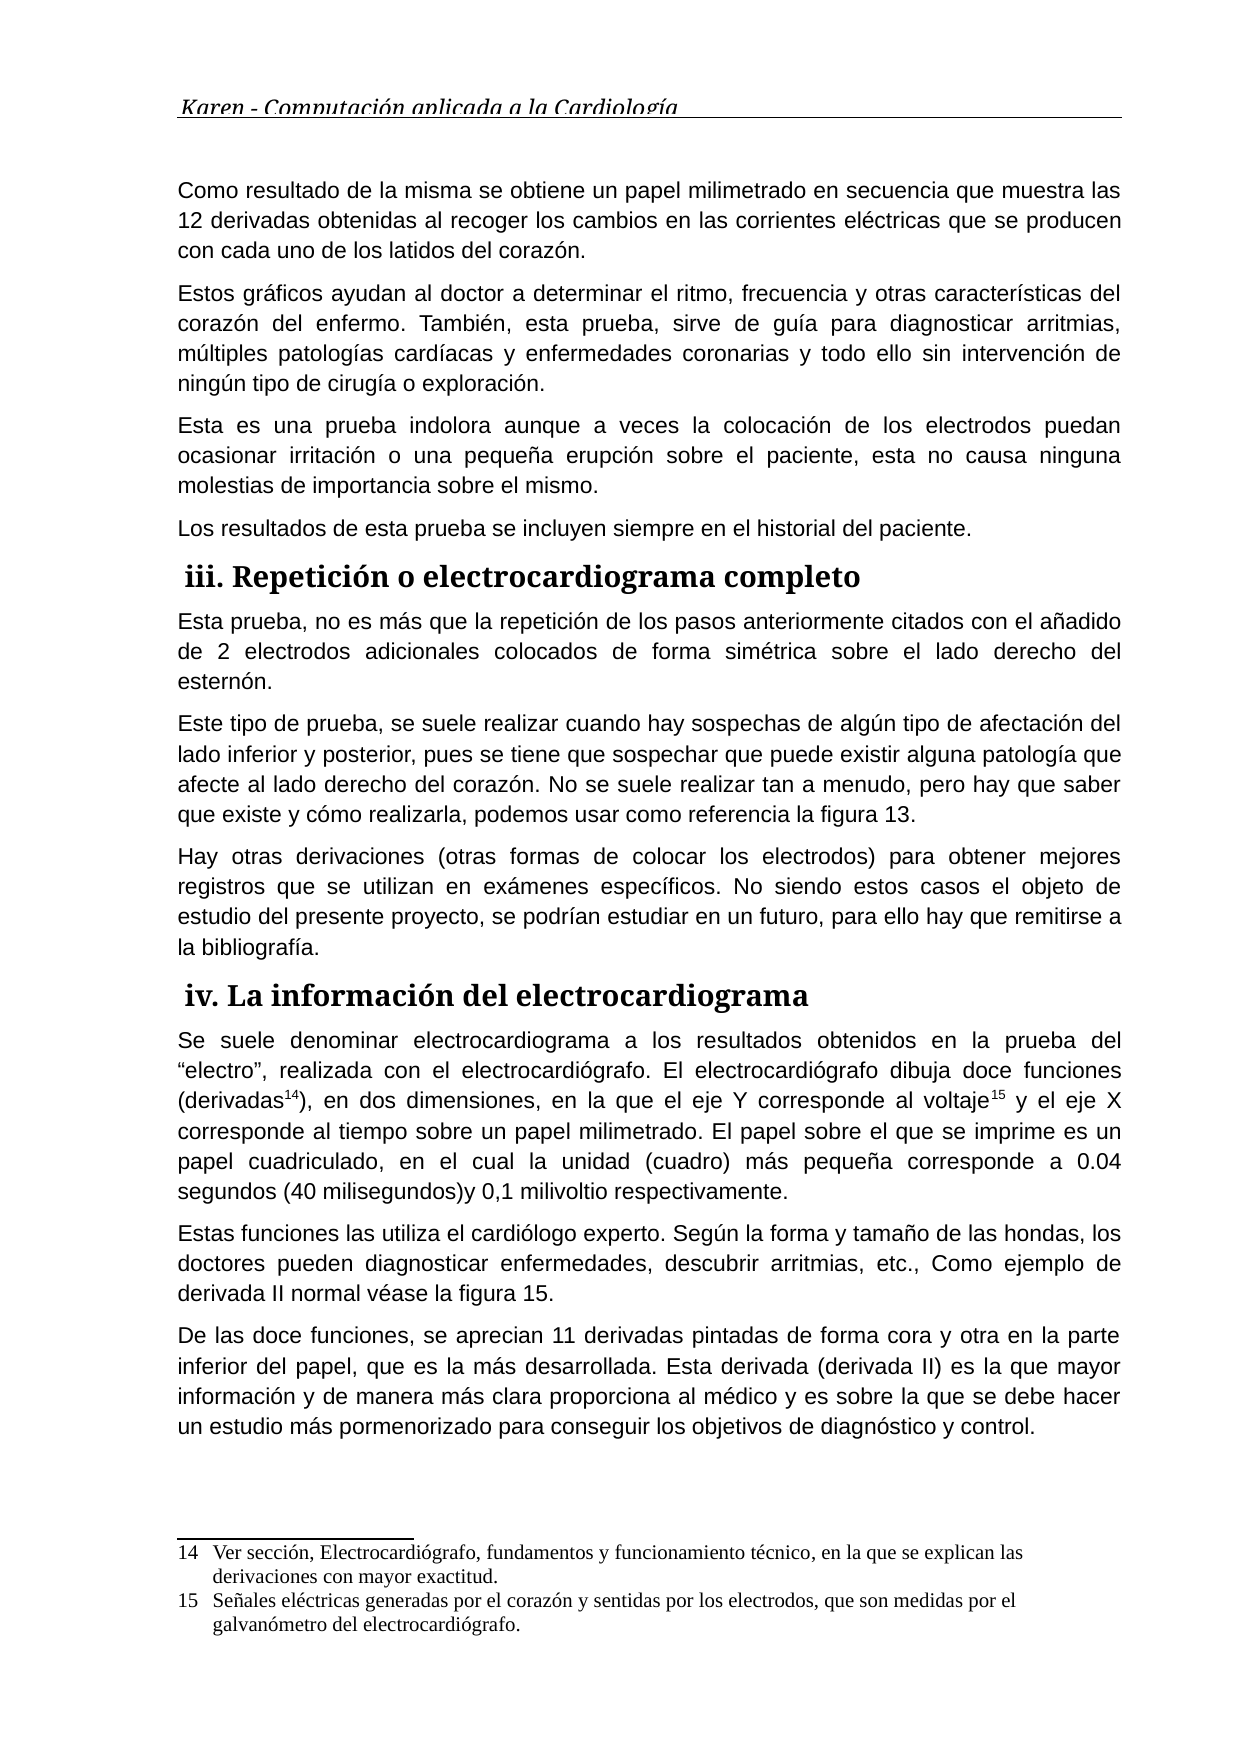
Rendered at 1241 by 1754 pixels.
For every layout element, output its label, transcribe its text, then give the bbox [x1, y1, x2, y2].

list Ver sección, Electrocardiógrafo, fundamentos y funcionamiento técnico, en la que se explican las derivaciones con mayor exactitud. [177, 1539, 1122, 1588]
list Estas funciones las utiliza el cardiólogo experto. Según la forma y tamaño de las hondas, los doctores pueden diagnosticar enfermedades, descubrir arritmias, etc., Como ejemplo de derivada II normal véase la figura 15. [177, 1220, 1122, 1307]
text Esta prueba, no es más que la repetición de los pasos anteriormente citados con el añadido de 2 electrodos adicionales colocados de forma simétrica sobre el lado derecho del esternón. [177, 608, 1122, 695]
text Hay otras derivaciones (otras formas de colocar los electrodos) para obtener mejores registros que se utilizan en exámenes específicos. No siendo estos casos el objeto de estudio del presente proyecto, se podrían estudiar en un futuro, para ello hay que remitirse a la bibliografía. [177, 843, 1122, 960]
text Los resultados de esta prueba se incluyen siempre en el historial del paciente. [177, 514, 1122, 541]
text Estos gráficos ayudan al doctor a determinar el ritmo, frecuencia y otras características del corazón del enfermo. También, esta prueba, sirve de guía para diagnosticar arritmias, múltiples patologías cardíacas y enfermedades coronarias y todo ello sin intervención de ningún tipo de cirugía o exploración. [177, 279, 1122, 396]
text Como resultado de la misma se obtiene un papel milimetrado en secuencia que muestra las 12 derivadas obtenidas al recoger los cambios en las corrientes eléctricas que se producen con cada uno de los latidos del corazón. [177, 177, 1122, 264]
list Repetición o electrocardiograma completo [177, 556, 1122, 596]
text Este tipo de prueba, se suele realizar cuando hay sospechas de algún tipo de afectación del lado inferior y posterior, pues se tiene que sospechar que puede existir alguna patología que afecte al lado derecho del corazón. No se suele realizar tan a menudo, pero hay que saber que existe y cómo realizarla, podemos usar como referencia la figura 13. [177, 710, 1122, 827]
list Señales eléctricas generadas por el corazón y sentidas por los electrodos, que son medidas por el galvanómetro del electrocardiógrafo. [177, 1588, 1122, 1636]
list De las doce funciones, se aprecian 11 derivadas pintadas de forma cora y otra en la parte inferior del papel, que es la más desarrollada. Esta derivada (derivada II) es la que mayor información y de manera más clara proporciona al médico y es sobre la que se debe hacer un estudio más pormenorizado para conseguir los objetivos de diagnóstico y control. [177, 1322, 1122, 1439]
text Esta es una prueba indolora aunque a veces la colocación de los electrodos puedan ocasionar irritación o una pequeña erupción sobre el paciente, esta no causa ninguna molestias de importancia sobre el mismo. [177, 412, 1122, 499]
list Se suele denominar electrocardiograma a los resultados obtenidos en la prueba del “electro”, realizada con el electrocardiógrafo. El electrocardiógrafo dibuja doce funciones (derivadas), en dos dimensiones, en la que el eje Y corresponde al voltaje y el eje X corresponde al tiempo sobre un papel milimetrado. El papel sobre el que se imprime es un papel cuadriculado, en el cual la unidad (cuadro) más pequeña corresponde a 0.04 segundos (40 milisegundos)y 0,1 milivoltio respectivamente. [177, 1027, 1122, 1204]
list La información del electrocardiograma [177, 976, 1122, 1015]
